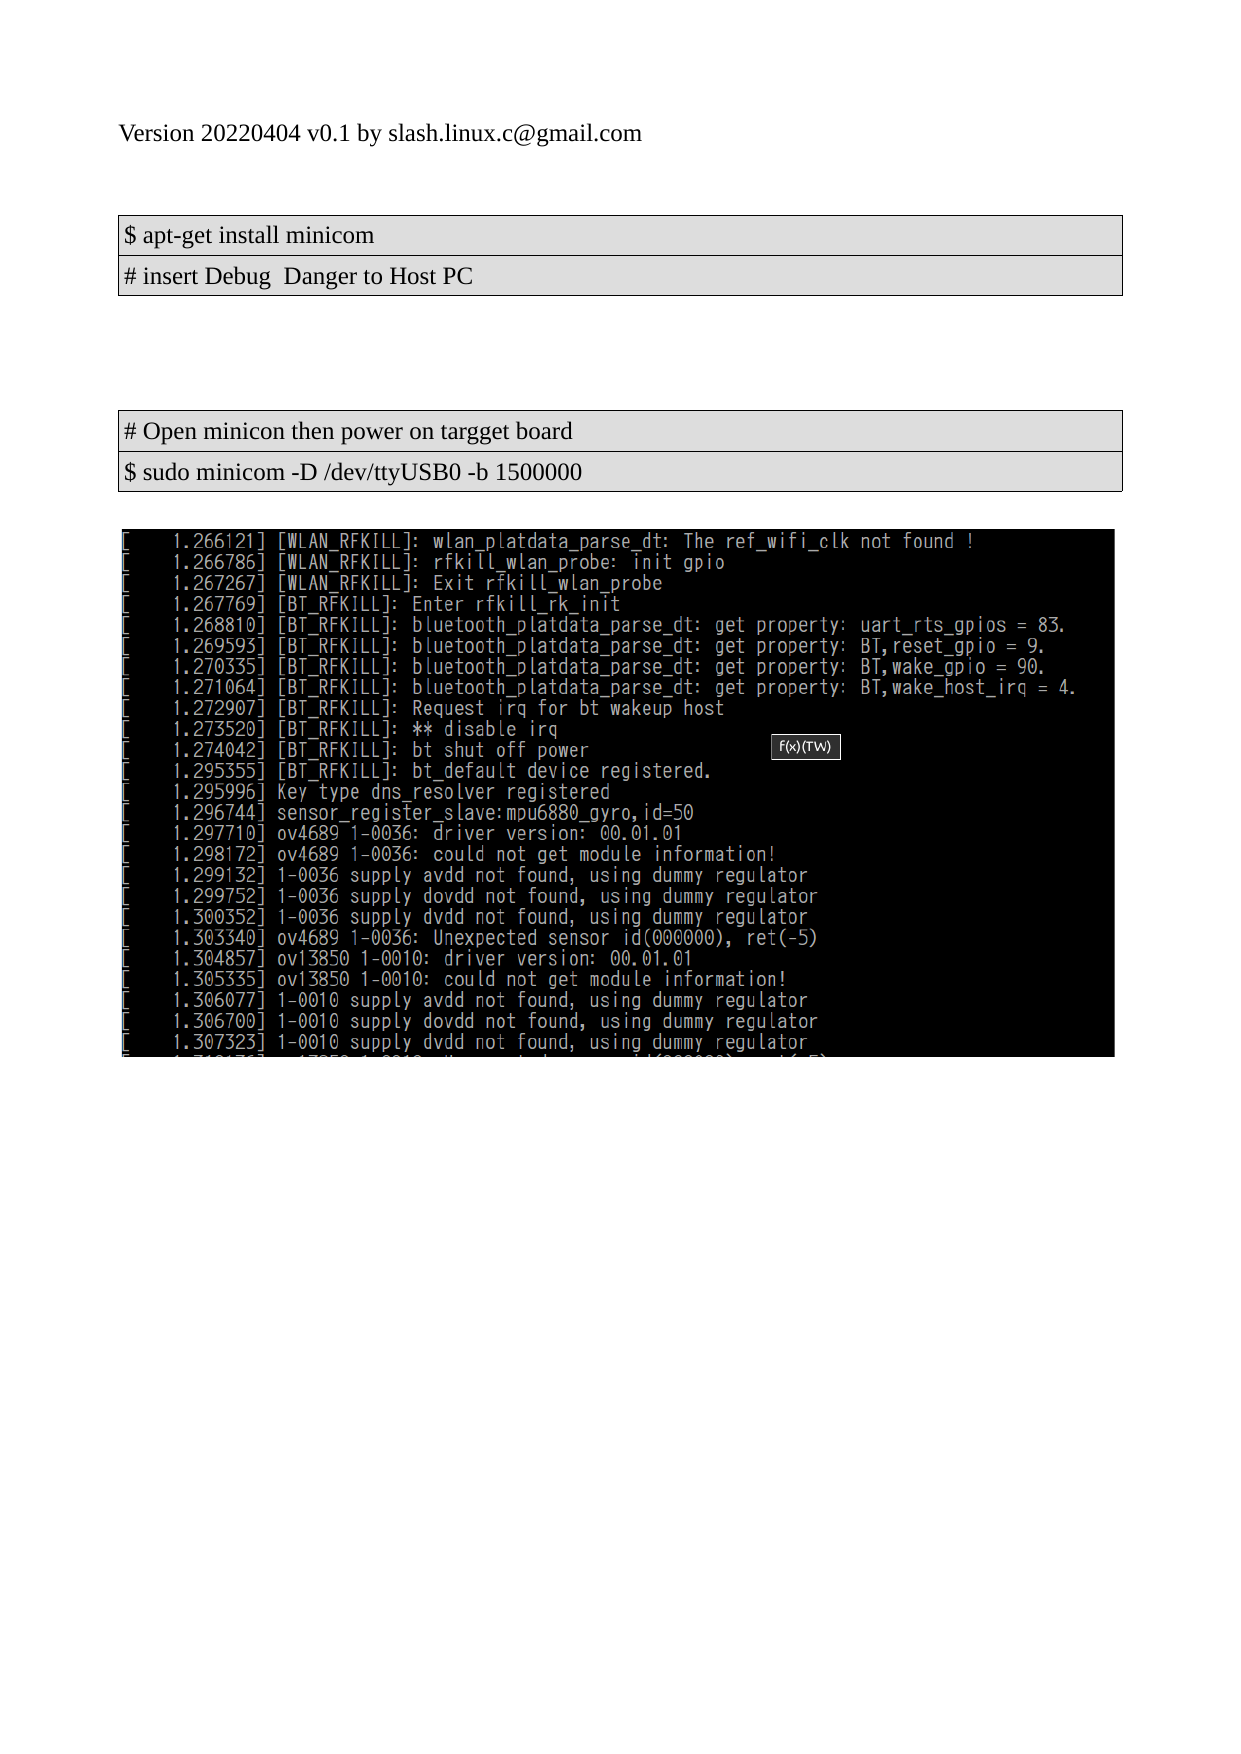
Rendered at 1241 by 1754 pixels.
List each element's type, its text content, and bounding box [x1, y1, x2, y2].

table_header # Open minicon then power on targget board [119, 411, 1122, 451]
table_header $ apt-get install minicom [119, 216, 1122, 255]
picture [121, 529, 1115, 1057]
table_cell $ sudo minicom -D /dev/ttyUSB0 -b 1500000 [119, 452, 1122, 491]
table_cell # insert Debug Danger to Host PC [119, 256, 1122, 295]
